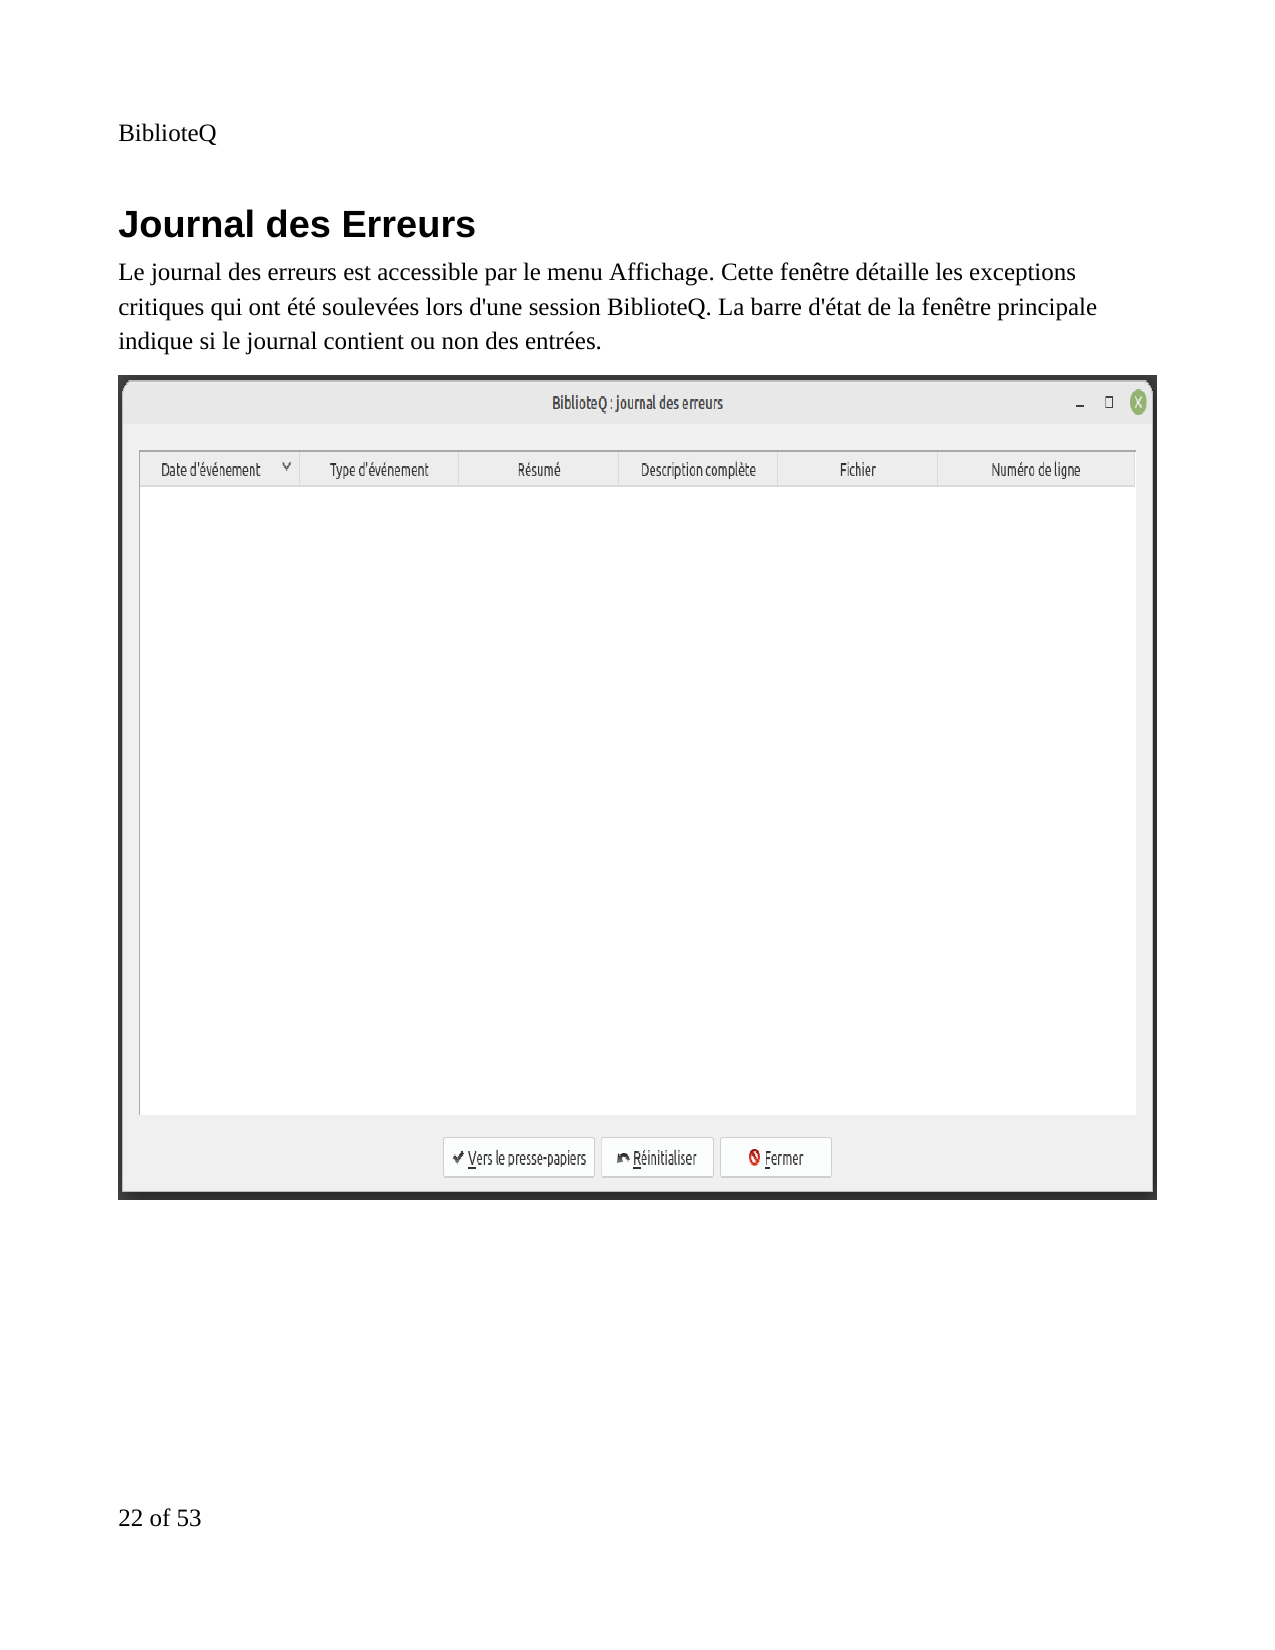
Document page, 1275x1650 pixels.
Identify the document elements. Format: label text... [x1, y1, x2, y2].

subtitle Journal des Erreurs [118, 201, 1157, 245]
text Le journal des erreurs est accessible par le menu Affichage. Cette fenêtre détaille les exceptions critiques qui ont été soulevées lors d'une session BiblioteQ. La barre d'état de la fenêtre principale indique si le journal contient ou non des entrées. [118, 257, 1157, 355]
picture [118, 375, 1157, 1200]
